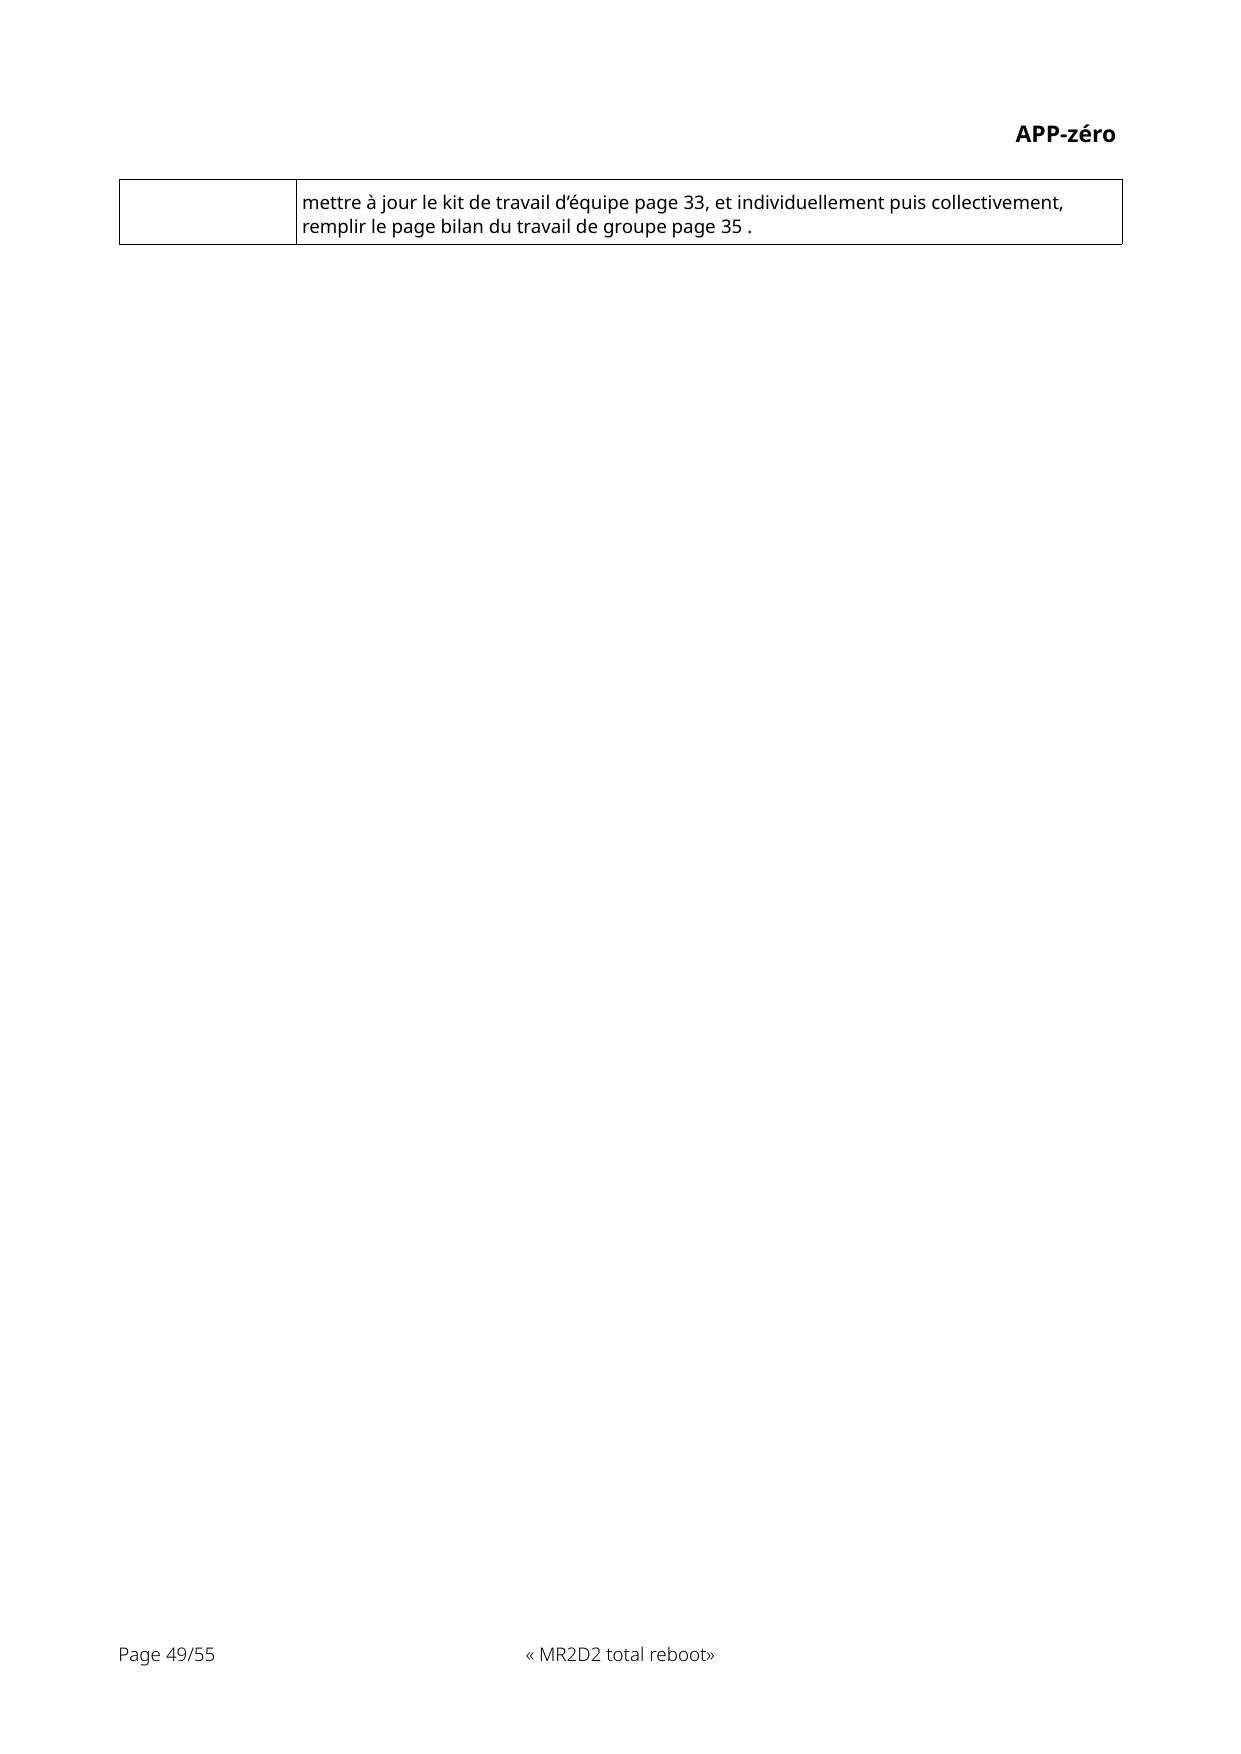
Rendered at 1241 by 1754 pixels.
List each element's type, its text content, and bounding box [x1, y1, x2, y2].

table_cell [120, 180, 296, 244]
table_cell - 55’- 60’ - Clôturez la séance en rappelant au groupe qu’ils ont un devoir de groupe à faire (rapport R.3 sur le cas n°3), qu’ils devront le rendre Mercredi matin à 8h30, qu’il doivent mettre à jour le kit de travail d’équipe page 32, et individuellement puis collectivement, remplir le page bilan du travail de groupe page 34 . [297, 180, 1122, 244]
